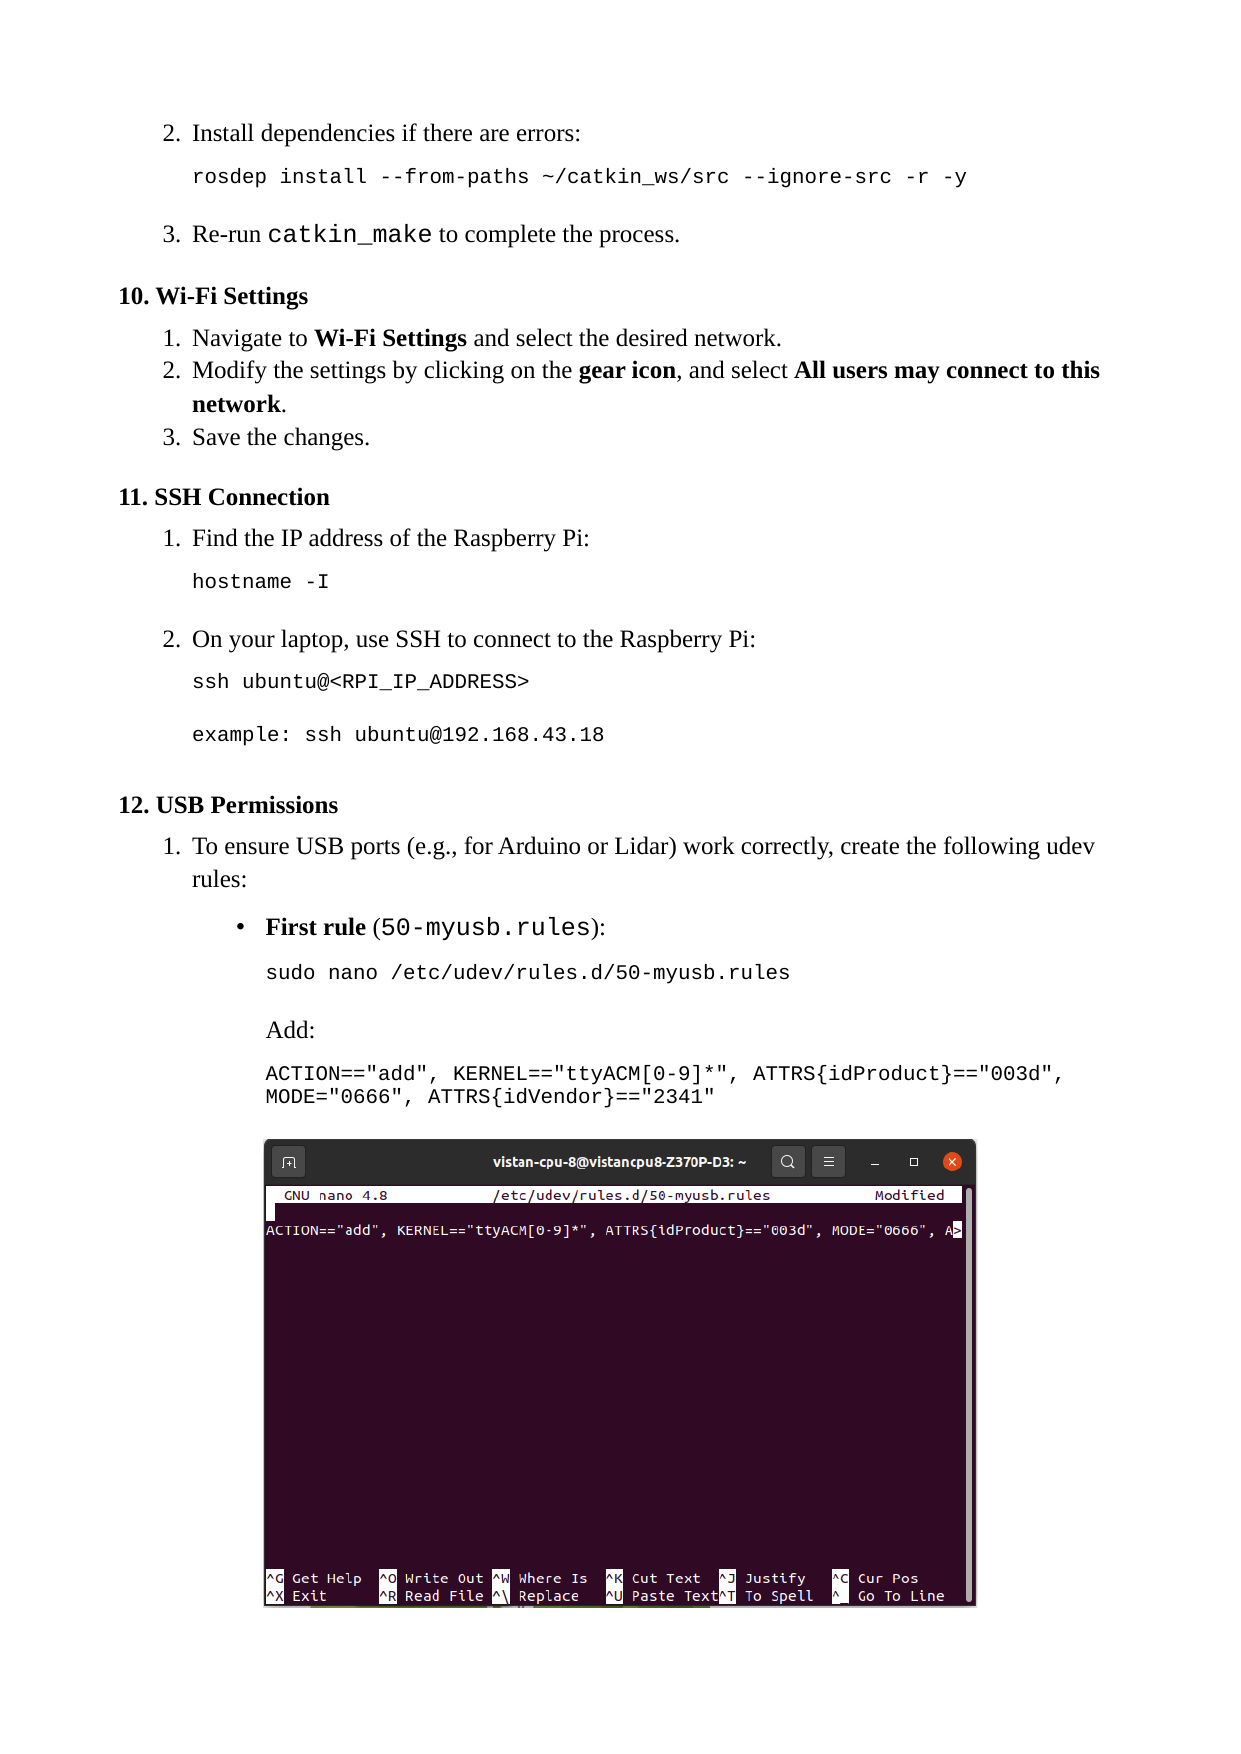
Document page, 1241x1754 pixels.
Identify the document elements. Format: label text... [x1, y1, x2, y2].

list Modify the settings by clicking on the gear icon, and select All users may connect to this network. [162, 356, 1122, 417]
list To ensure USB ports (e.g., for Arduino or Lidar) work correctly, create the following udev rules: [162, 831, 1122, 893]
list Find the IP address of the Raspberry Pi: [162, 523, 1122, 552]
list On your laptop, use SSH to connect to the Raspberry Pi: [162, 624, 1122, 652]
subtitle 12. USB Permissions [118, 790, 1122, 819]
list ssh ubuntu@<RPI_IP_ADDRESS> [162, 671, 1122, 695]
list sudo nano /etc/udev/rules.d/50-myusb.rules [236, 962, 1122, 986]
list Add: [236, 1015, 1122, 1044]
subtitle 10. Wi-Fi Settings [118, 281, 1122, 310]
picture [263, 1139, 978, 1608]
list ACTION=="add", KERNEL=="ttyACM[0-9]*", ATTRS{idProduct}=="003d", MODE="0666", ATTRS{idVendor}=="2341" [236, 1063, 1122, 1110]
subtitle 11. SSH Connection [118, 482, 1122, 511]
list First rule (50-myusb.rules): [236, 912, 1122, 943]
list rosdep install --from-paths ~/catkin_ws/src --ignore-src -r -y [162, 166, 1122, 189]
list Navigate to Wi-Fi Settings and select the desired network. [162, 323, 1122, 351]
list hostname -I [162, 571, 1122, 594]
list Re-run catkin_make to complete the process. [162, 219, 1122, 250]
list Install dependencies if there are errors: [162, 118, 1122, 147]
list Save the changes. [162, 422, 1122, 450]
list example: ssh ubuntu@192.168.43.18 [162, 724, 1122, 748]
